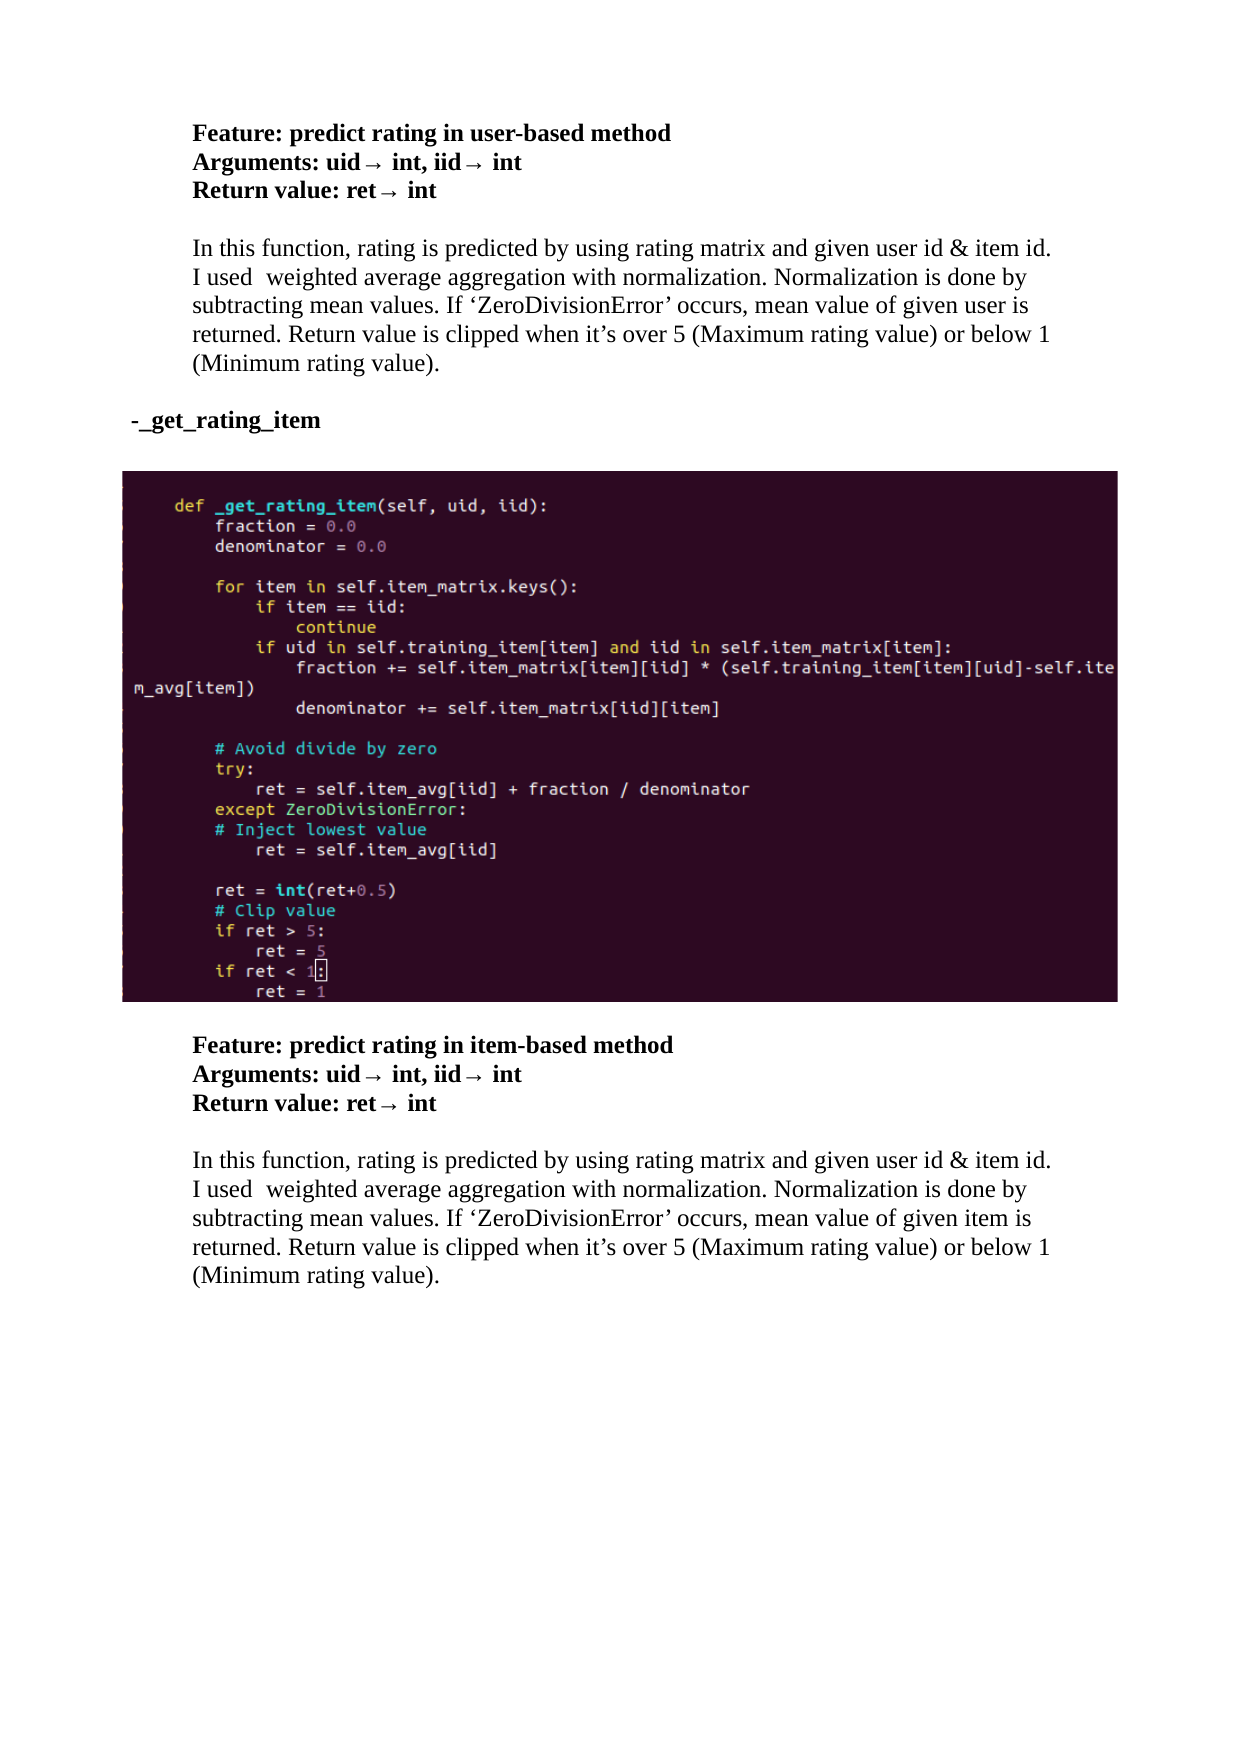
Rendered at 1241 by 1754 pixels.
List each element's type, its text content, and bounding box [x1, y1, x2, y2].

text In this function, rating is predicted by using rating matrix and given user id & item id. [118, 1146, 1122, 1174]
text In this function, rating is predicted by using rating matrix and given user id & item id. [118, 233, 1122, 262]
text -_get_rating_item [118, 406, 1122, 434]
picture [1091, 812, 1118, 1002]
text Return value: ret→ int [118, 1088, 1122, 1117]
text I used weighted average aggregation with normalization. Normalization is done by subtracting mean values. If ‘ZeroDivisionError’ occurs, mean value of given user is returned. Return value is clipped when it’s over 5 (Maximum rating value) or below 1 (Minimum rating value). [118, 262, 1122, 377]
text Arguments: uid→ int, iid→ int [118, 1059, 1122, 1088]
text Arguments: uid→ int, iid→ int [118, 147, 1122, 176]
text Feature: predict rating in item-based method [118, 1031, 1122, 1059]
text Return value: ret→ int [118, 176, 1122, 204]
text Feature: predict rating in user-based method [118, 118, 1122, 147]
text I used weighted average aggregation with normalization. Normalization is done by subtracting mean values. If ‘ZeroDivisionError’ occurs, mean value of given item is returned. Return value is clipped when it’s over 5 (Maximum rating value) or below 1 (Minimum rating value). [118, 1174, 1122, 1289]
